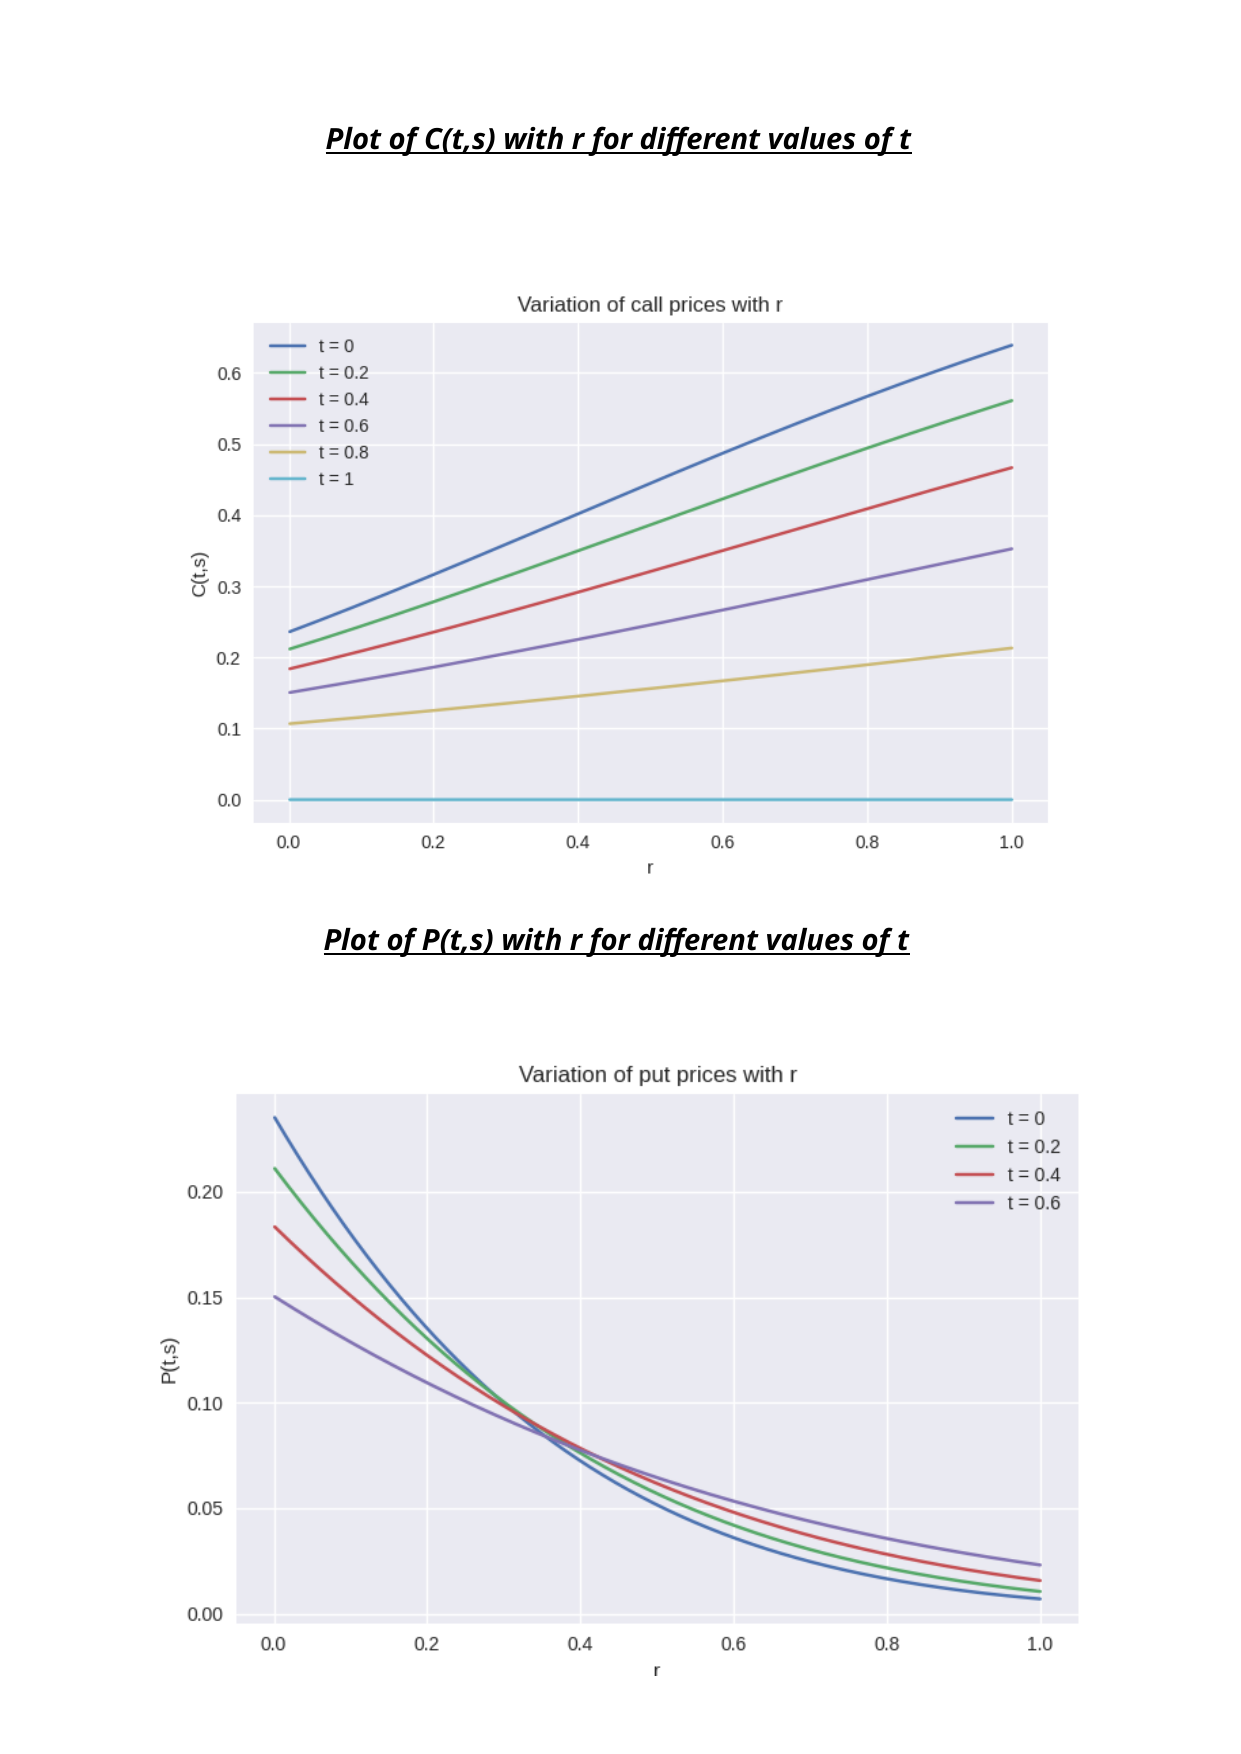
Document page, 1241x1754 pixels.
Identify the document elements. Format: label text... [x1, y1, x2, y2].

text Plot of P(t,s) with r for different values of t [118, 919, 1122, 959]
picture [147, 1050, 1099, 1676]
picture [168, 289, 1066, 880]
text Plot of C(t,s) with r for different values of t [118, 118, 1122, 158]
